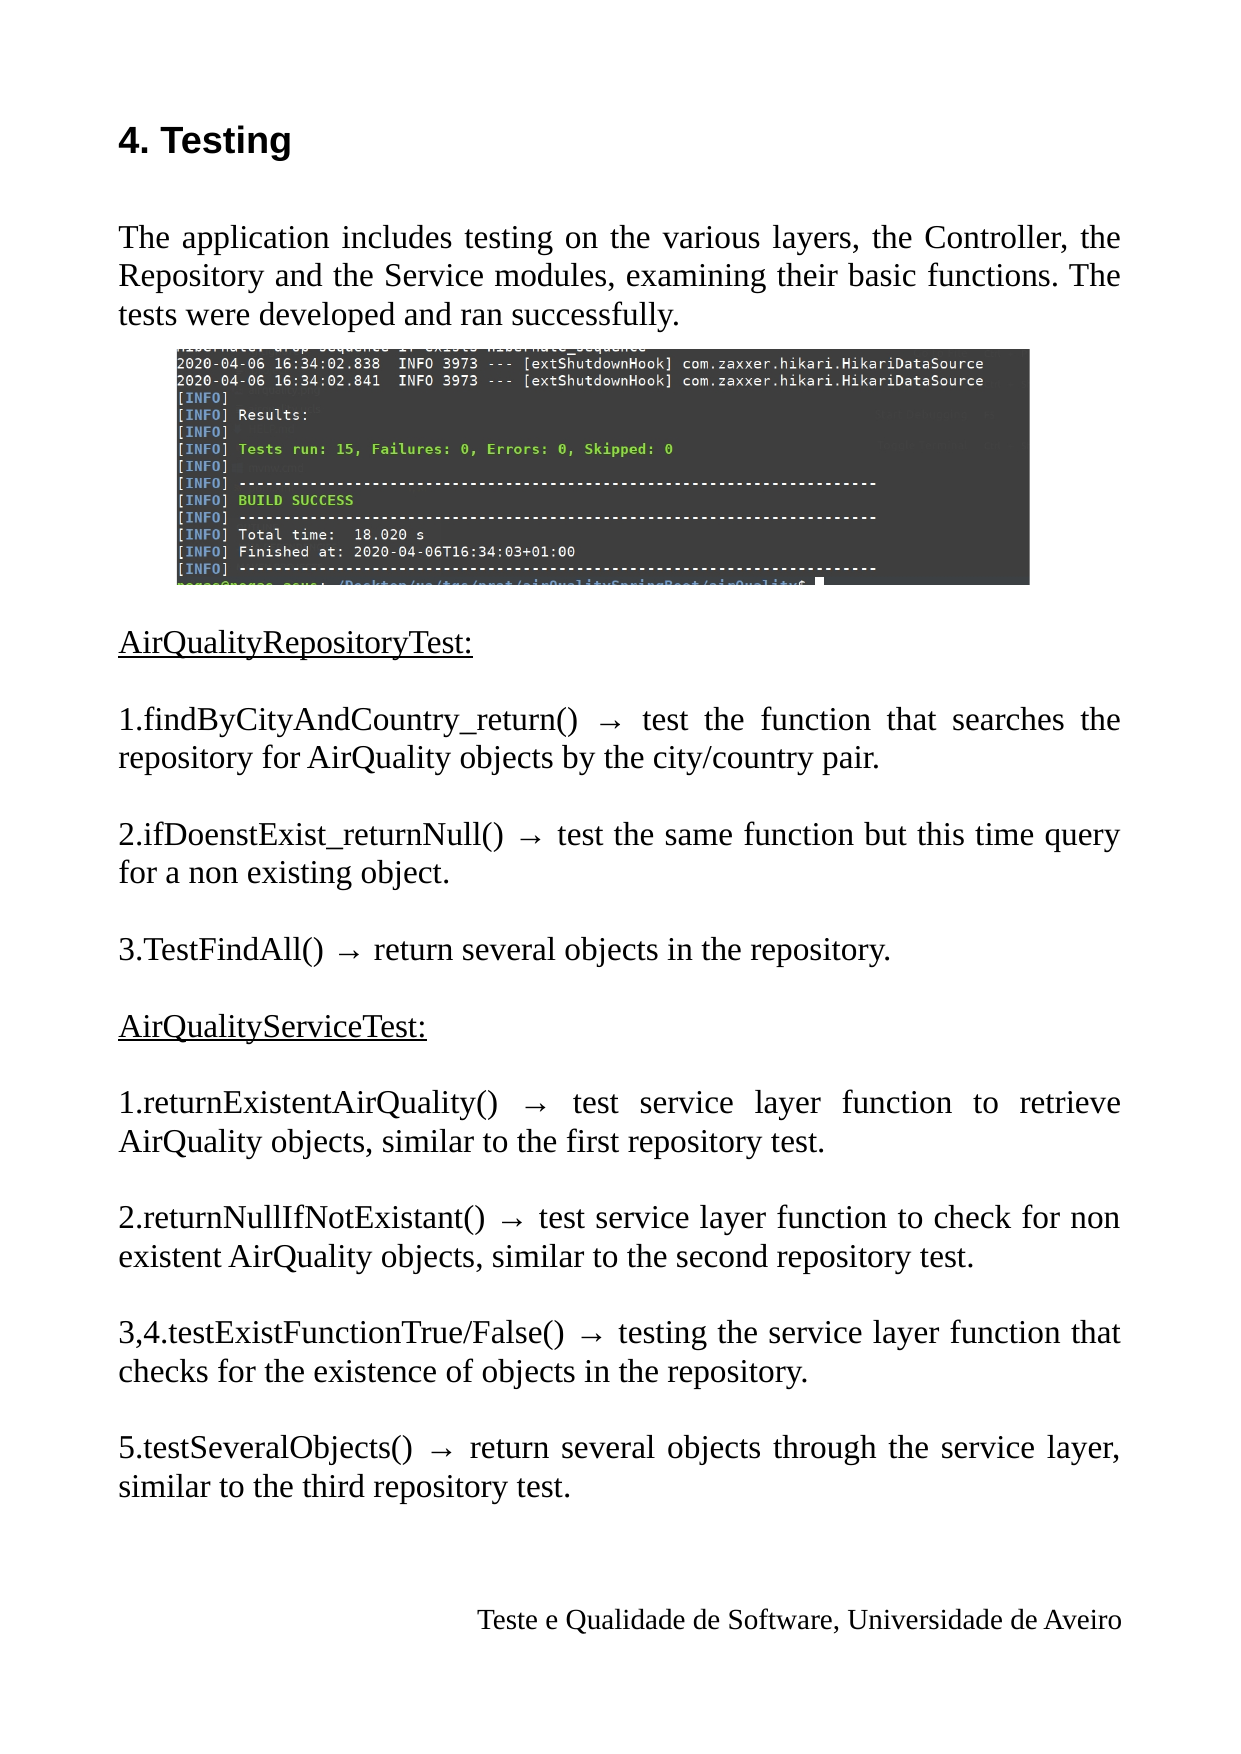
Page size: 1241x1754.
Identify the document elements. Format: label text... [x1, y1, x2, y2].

subtitle 4. Testing [118, 118, 1122, 162]
picture [176, 349, 1030, 585]
text 2.returnNullIfNotExistant() → test service layer function to check for non existent AirQuality objects, similar to the second repository test. [118, 1198, 1122, 1274]
text The application includes testing on the various layers, the Controller, the Repository and the Service modules, examining their basic functions. The tests were developed and ran successfully. [118, 217, 1122, 332]
text AirQualityServiceTest: [118, 1006, 1122, 1044]
text 2.ifDoenstExist_returnNull() → test the same function but this time query for a non existing object. [118, 814, 1122, 891]
text 5.testSeveralObjects() → return several objects through the service layer, similar to the third repository test. [118, 1428, 1122, 1504]
text 3.TestFindAll() → return several objects in the repository. [118, 929, 1122, 968]
text AirQualityRepositoryTest: [118, 623, 1122, 661]
text 3,4.testExistFunctionTrue/False() → testing the service layer function that checks for the existence of objects in the repository. [118, 1313, 1122, 1389]
text 1.findByCityAndCountry_return() → test the function that searches the repository for AirQuality objects by the city/country pair. [118, 699, 1122, 776]
text 1.returnExistentAirQuality() → test service layer function to retrieve AirQuality objects, similar to the first repository test. [118, 1083, 1122, 1159]
